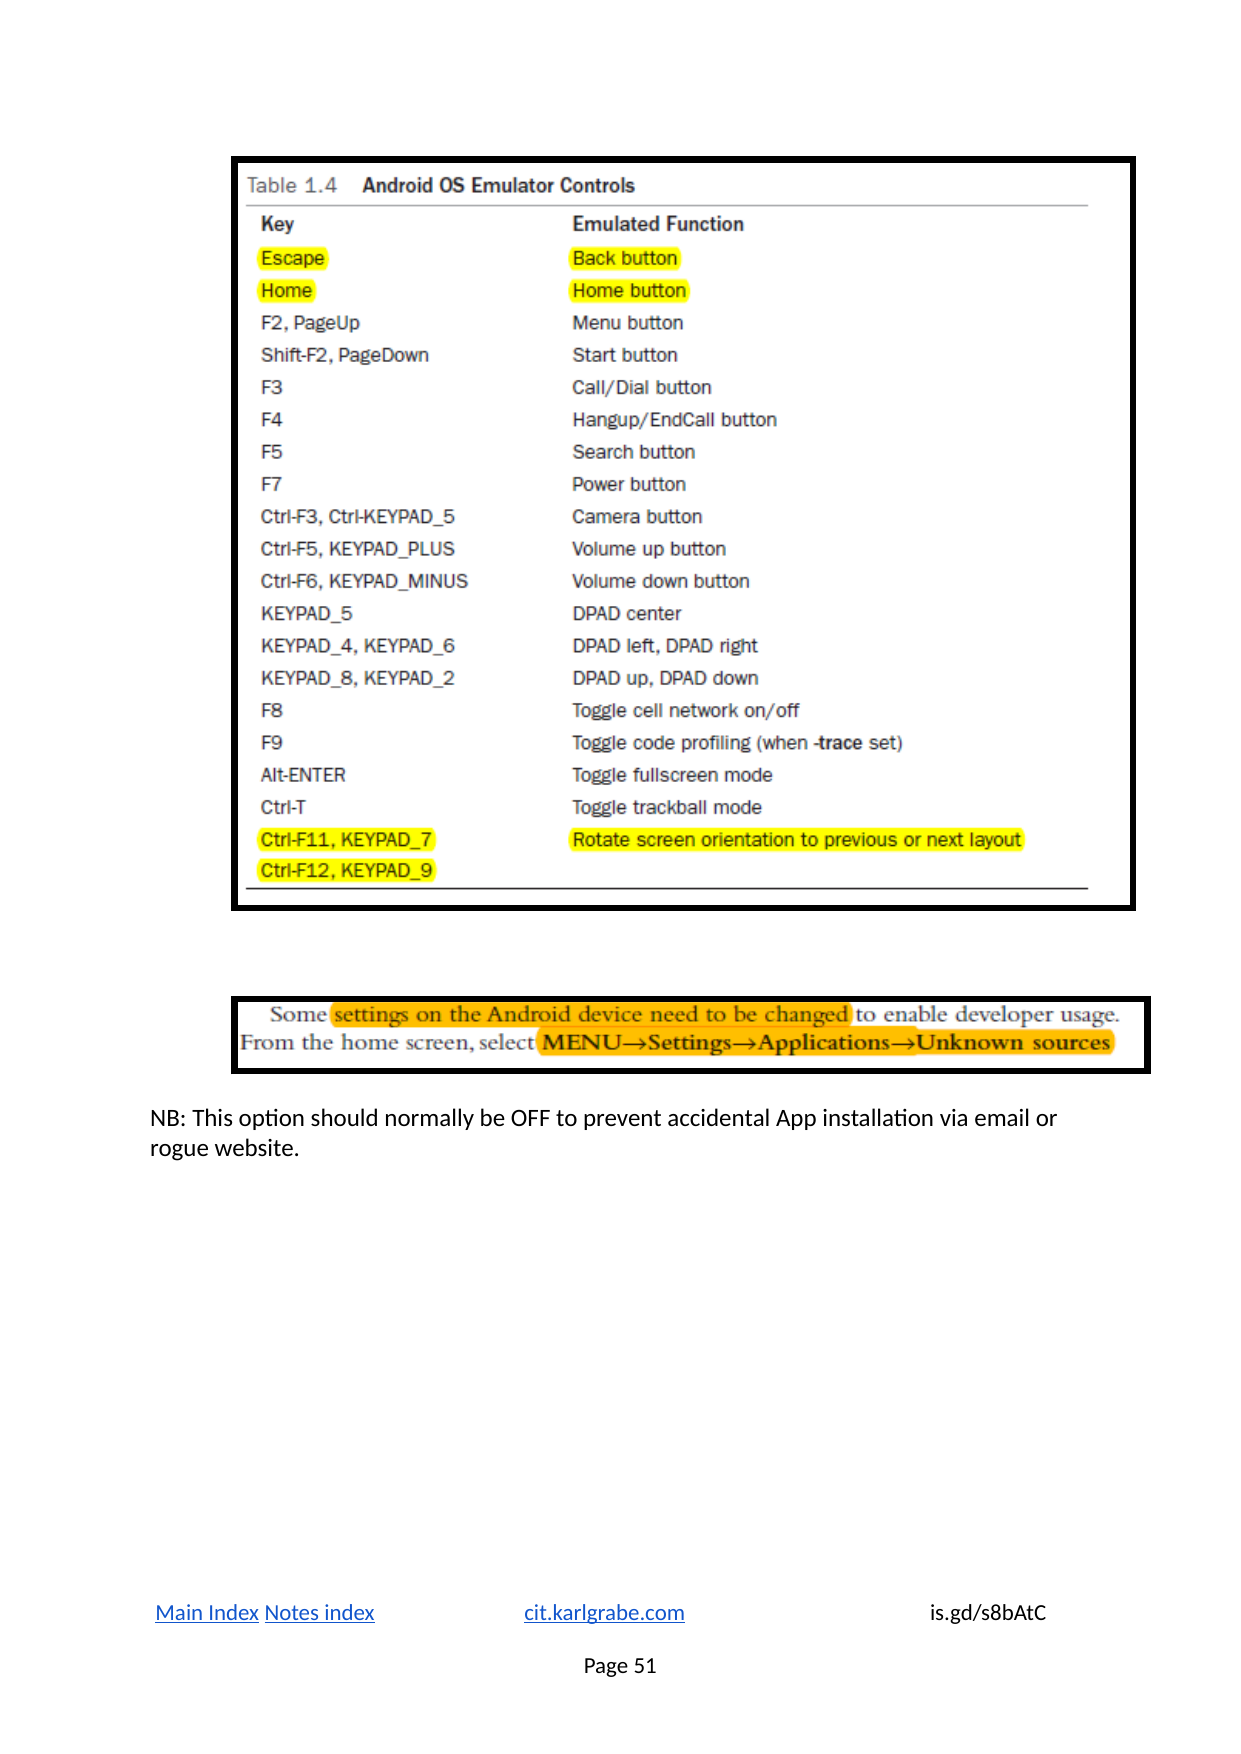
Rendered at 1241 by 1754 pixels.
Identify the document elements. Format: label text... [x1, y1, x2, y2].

text NB: This option should normally be OFF to prevent accidental App installation via email or rogue website. [150, 1102, 1090, 1163]
picture [238, 1002, 1144, 1068]
picture [238, 163, 1130, 905]
